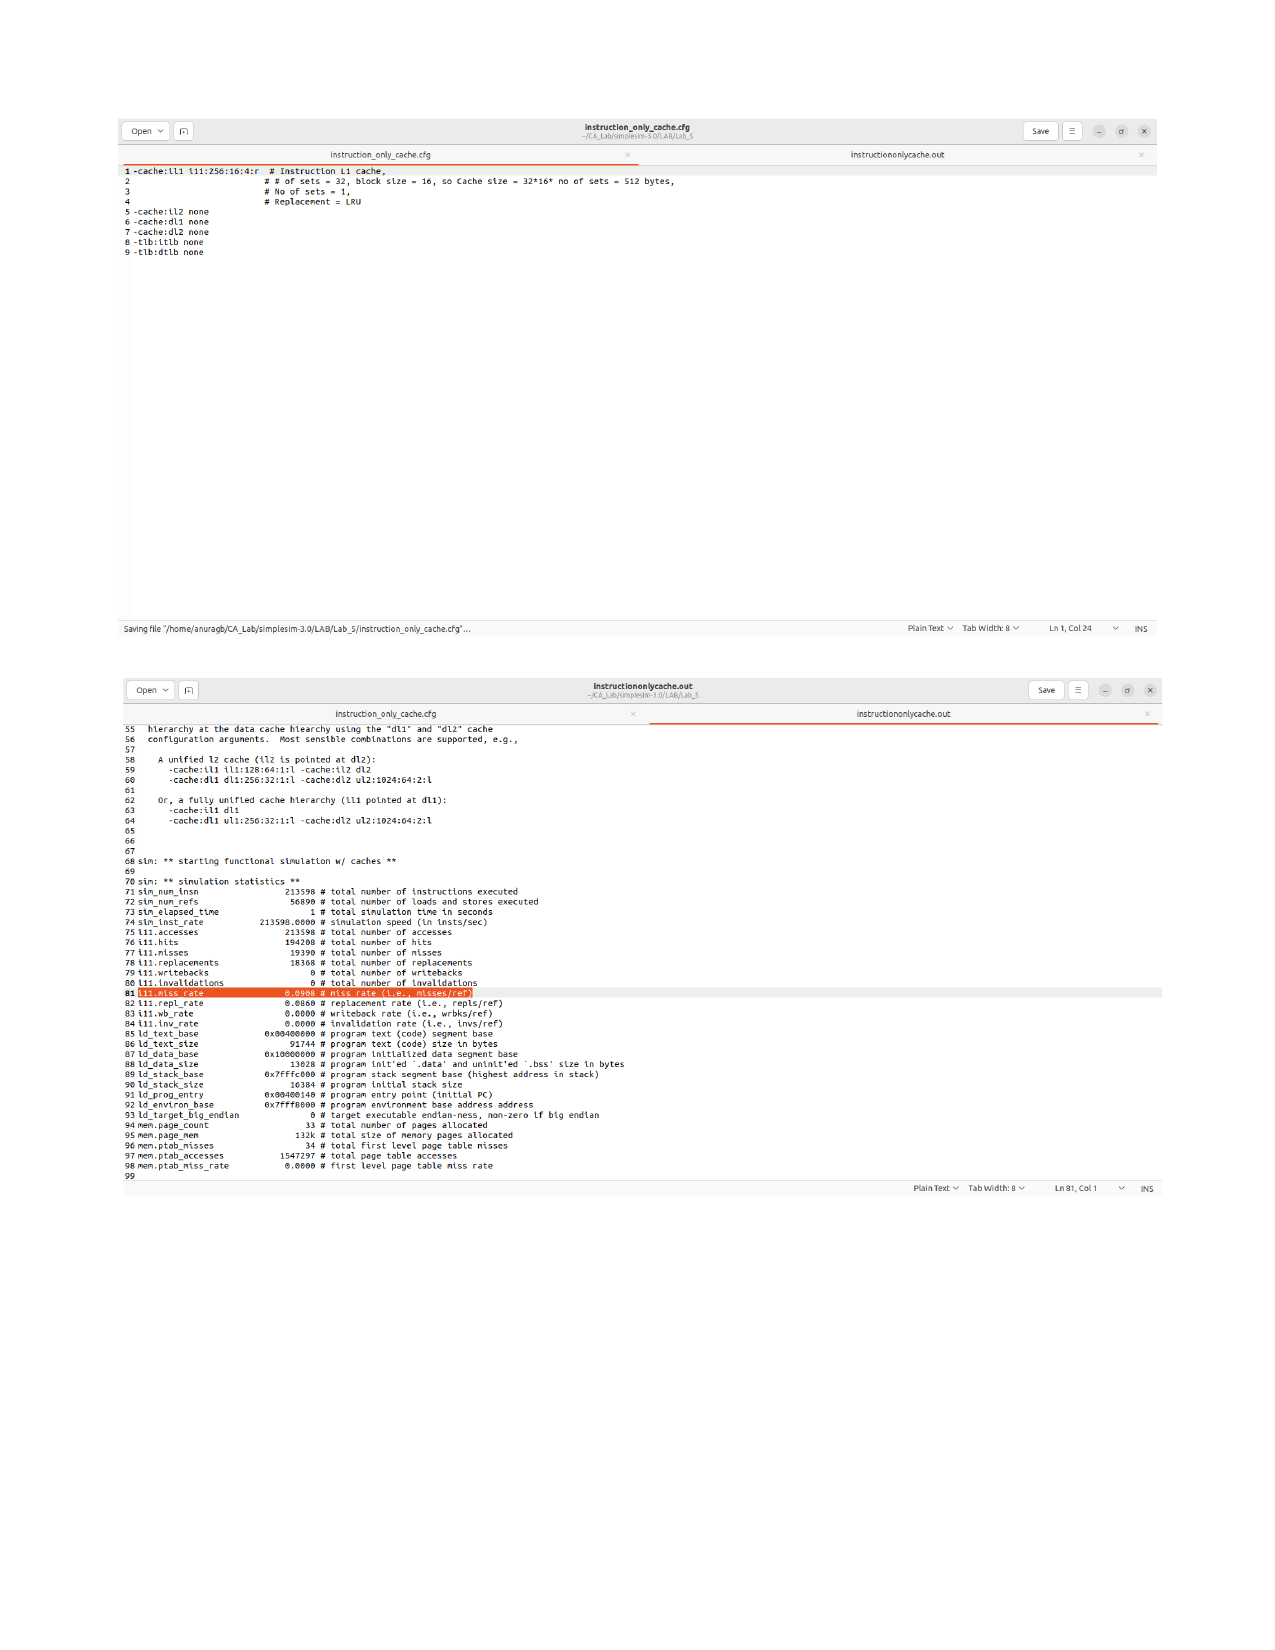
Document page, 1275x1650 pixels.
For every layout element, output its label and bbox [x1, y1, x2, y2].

picture [118, 118, 1157, 636]
picture [123, 678, 1163, 1196]
